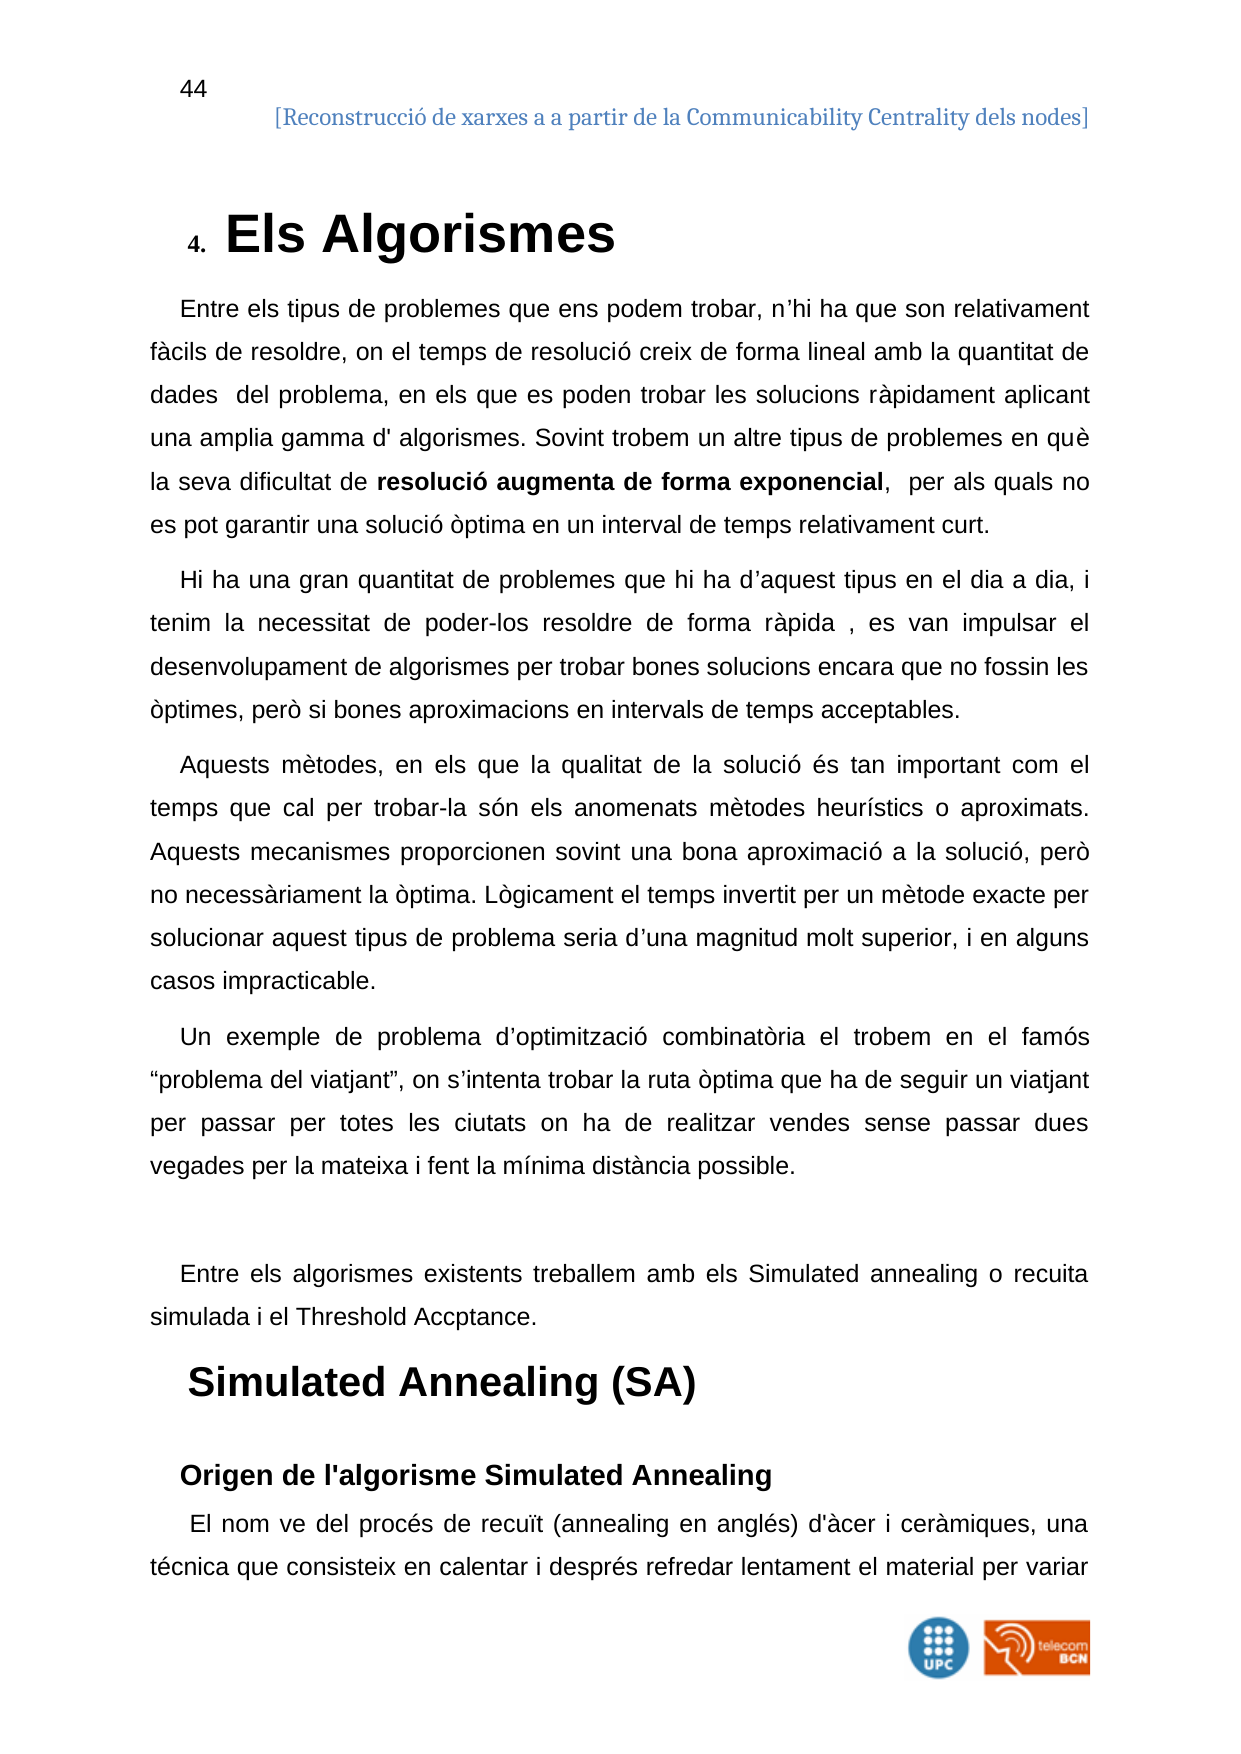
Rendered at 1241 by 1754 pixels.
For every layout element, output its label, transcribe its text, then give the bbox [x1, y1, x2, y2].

text Entre els algorismes existents treballem amb els Simulated annealing o recuita simulada i el Threshold Accptance. [150, 1258, 1090, 1330]
text Un exemple de problema d’optimització combinatòria el trobem en el famós “problema del viatjant”, on s’intenta trobar la ruta òptima que ha de seguir un viatjant per passar per totes les ciutats on ha de realitzar vendes sense passar dues vegades per la mateixa i fent la mínima distància possible. [150, 1022, 1090, 1180]
picture [904, 1614, 1091, 1681]
text El nom ve del procés de recuït (annealing en anglés) d'àcer i ceràmiques, una técnica que consisteix en calentar i després refredar lentament el material per variar [150, 1509, 1090, 1581]
subtitle Simulated Annealing (SA) [187, 1357, 1090, 1405]
subtitle Els Algorismes [187, 202, 1090, 264]
text Entre els tipus de problemes que ens podem trobar, n’hi ha que son relativament fàcils de resoldre, on el temps de resolució creix de forma lineal amb la quantitat de dades del problema, en els que es poden trobar les solucions ràpidament aplicant una amplia gamma d' algorismes. Sovint trobem un altre tipus de problemes en què la seva dificultat de resolució augmenta de forma exponencial, per als quals no es pot garantir una solució òptima en un interval de temps relativament curt. [150, 294, 1090, 538]
text Aquests mètodes, en els que la qualitat de la solució és tan important com el temps que cal per trobar-la són els anomenats mètodes heurístics o aproximats. Aquests mecanismes proporcionen sovint una bona aproximació a la solució, però no necessàriament la òptima. Lògicament el temps invertit per un mètode exacte per solucionar aquest tipus de problema seria d’una magnitud molt superior, i en alguns casos impracticable. [150, 750, 1090, 995]
subtitle Origen de l'algorisme Simulated Annealing [150, 1458, 1090, 1492]
text Hi ha una gran quantitat de problemes que hi ha d’aquest tipus en el dia a dia, i tenim la necessitat de poder-los resoldre de forma ràpida , es van impulsar el desenvolupament de algorismes per trobar bones solucions encara que no fossin les òptimes, però si bones aproximacions en intervals de temps acceptables. [150, 565, 1090, 723]
